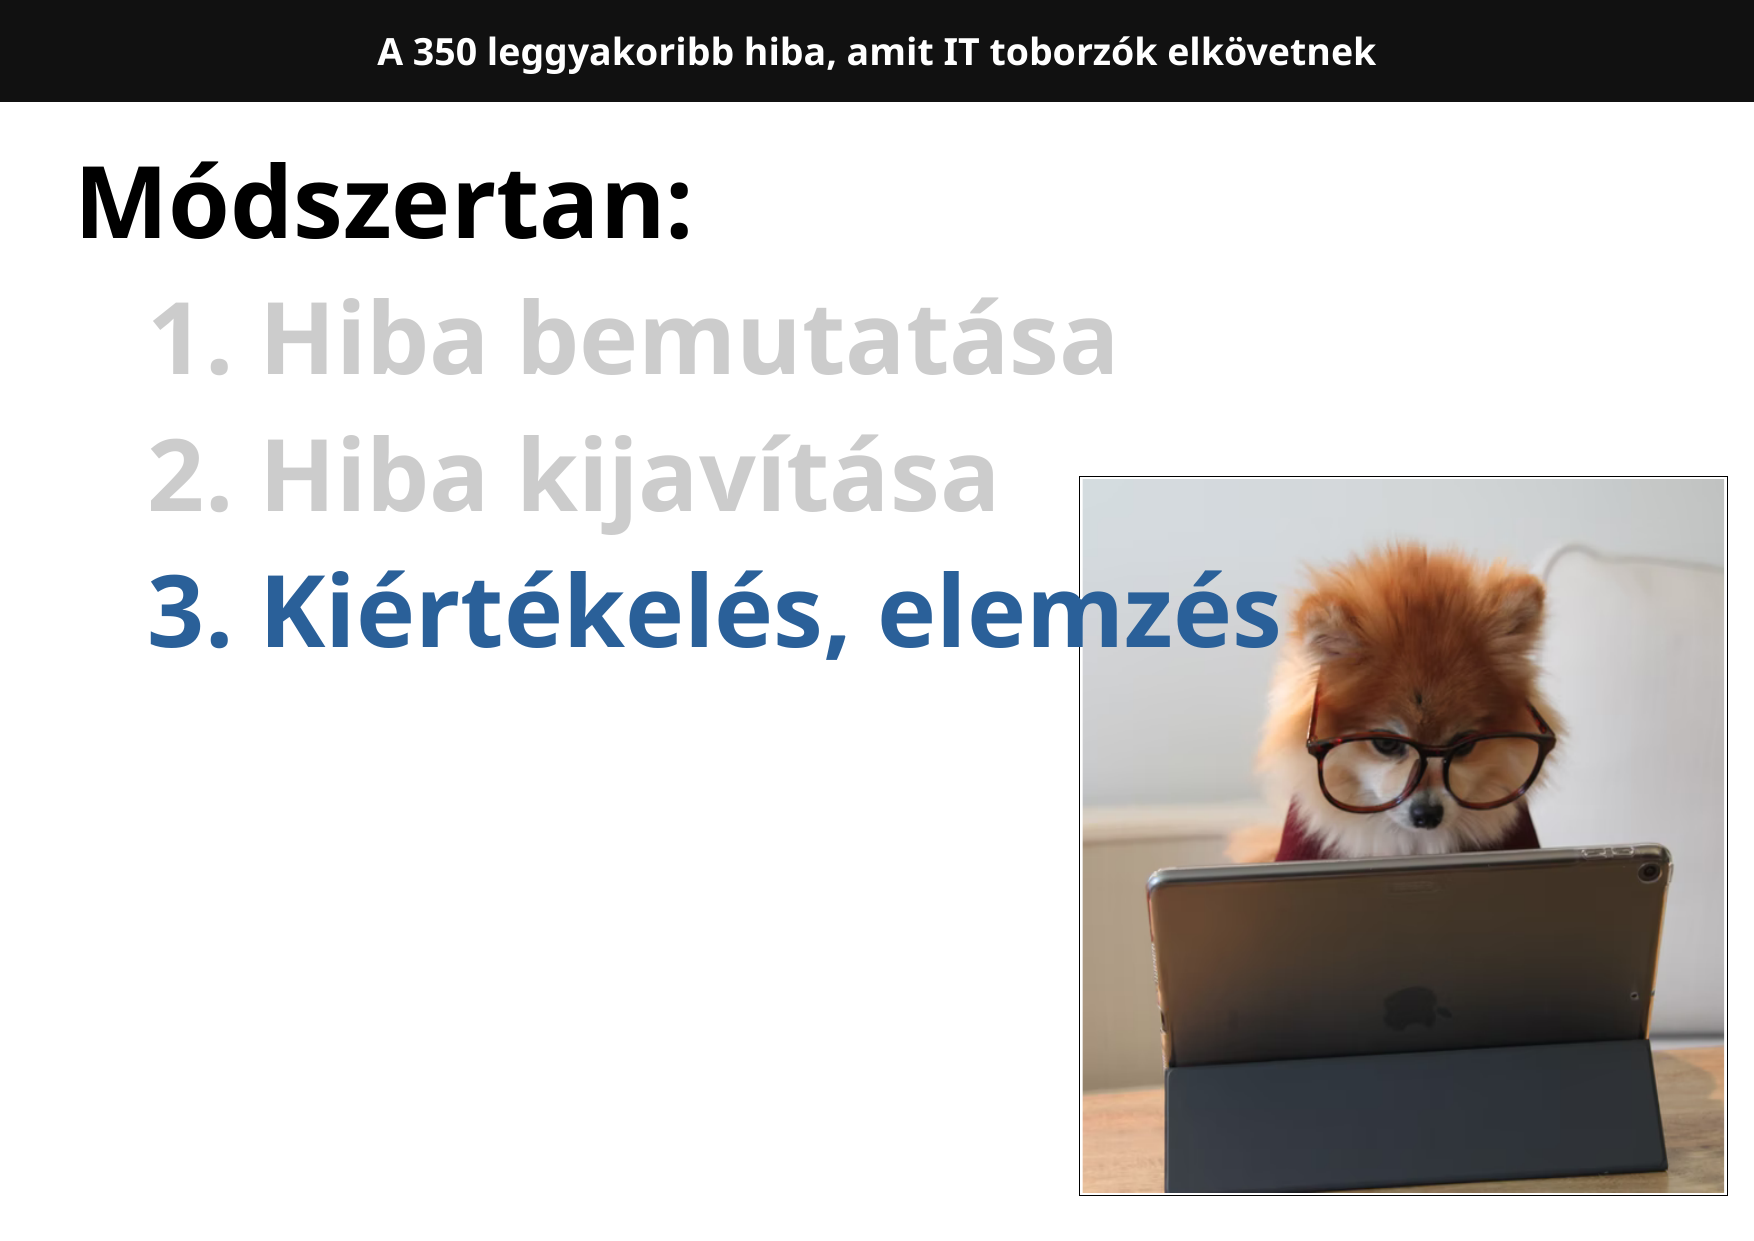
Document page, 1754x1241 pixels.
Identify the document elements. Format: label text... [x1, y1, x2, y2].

text 2. Hiba kijavítása [0, 404, 1754, 540]
text 3. Kiértékelés, elemzés [1728, 540, 1754, 677]
text Módszertan: [0, 132, 1754, 268]
text 1. Hiba bemutatása [0, 268, 1754, 404]
picture [1082, 479, 1725, 1193]
text 3. Kiértékelés, elemzés [0, 540, 1079, 677]
